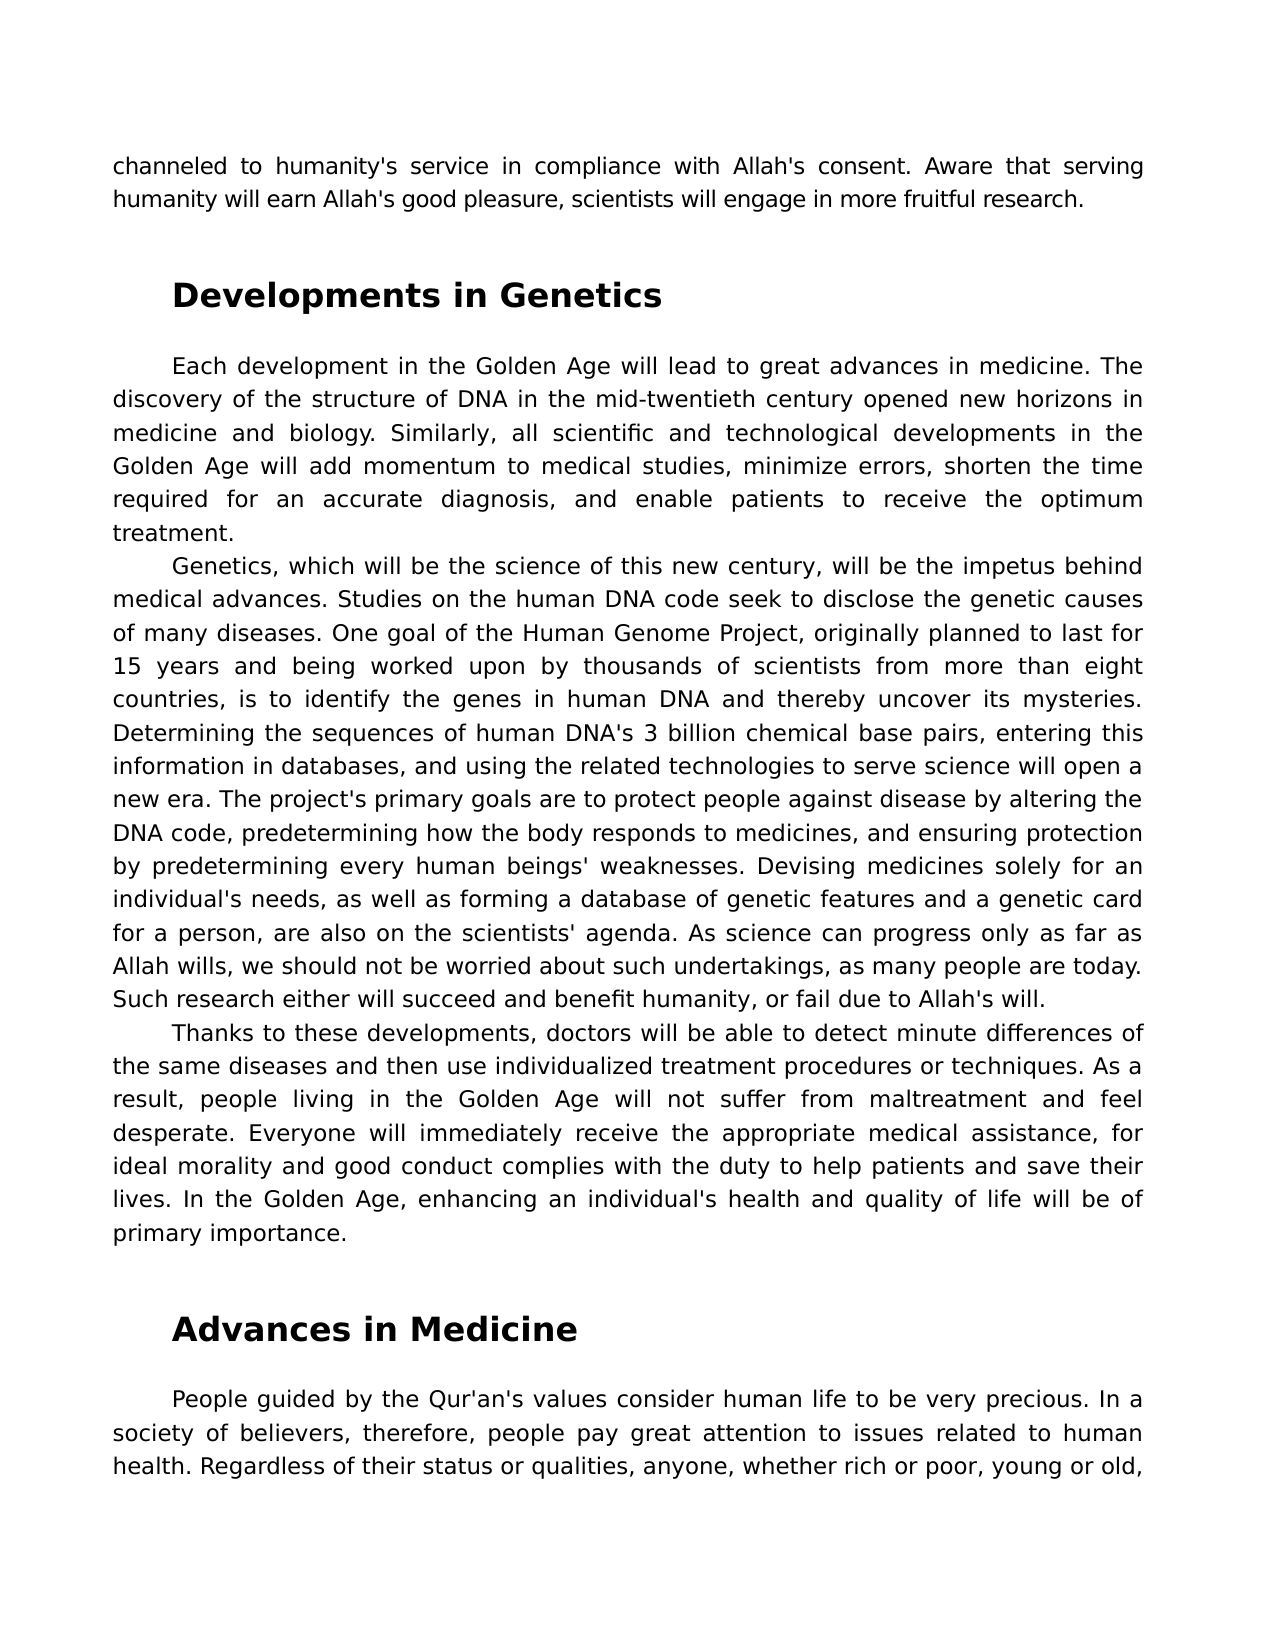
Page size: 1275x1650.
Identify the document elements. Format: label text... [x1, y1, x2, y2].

text Each development in the Golden Age will lead to great advances in medicine. The discovery of the structure of DNA in the mid-twentieth century opened new horizons in medicine and biology. Similarly, all scientific and technological developments in the Golden Age will add momentum to medical studies, minimize errors, shorten the time required for an accurate diagnosis, and enable patients to receive the optimum treatment. [112, 348, 1145, 548]
text channeled to humanity's service in compliance with Allah's consent. Aware that serving humanity will earn Allah's good pleasure, scientists will engage in more fruitful research. [112, 148, 1145, 214]
text Genetics, which will be the science of this new century, will be the impetus behind medical advances. Studies on the human DNA code seek to disclose the genetic causes of many diseases. One goal of the Human Genome Project, originally planned to last for 15 years and being worked upon by thousands of scientists from more than eight countries, is to identify the genes in human DNA and thereby uncover its mysteries. Determining the sequences of human DNA's 3 billion chemical base pairs, entering this information in databases, and using the related technologies to serve science will open a new era. The project's primary goals are to protect people against disease by altering the DNA code, predetermining how the body responds to medicines, and ensuring protection by predetermining every human beings' weaknesses. Devising medicines solely for an individual's needs, as well as forming a database of genetic features and a genetic card for a person, are also on the scientists' agenda. As science can progress only as far as Allah wills, we should not be worried about such undertakings, as many people are today. Such research either will succeed and benefit humanity, or fail due to Allah's will. [112, 548, 1145, 1014]
text Advances in Medicine [112, 1314, 1145, 1348]
text Thanks to these developments, doctors will be able to detect minute differences of the same diseases and then use individualized treatment procedures or techniques. As a result, people living in the Golden Age will not suffer from maltreatment and feel desperate. Everyone will immediately receive the appropriate medical assistance, for ideal morality and good conduct complies with the duty to help patients and save their lives. In the Golden Age, enhancing an individual's health and quality of life will be of primary importance. [112, 1014, 1145, 1248]
text Developments in Genetics [112, 281, 1145, 314]
text People guided by the Qur'an's values consider human life to be very precious. In a society of believers, therefore, people pay great attention to issues related to human health. Regardless of their status or qualities, anyone, whether rich or poor, young or old, [112, 1381, 1145, 1481]
